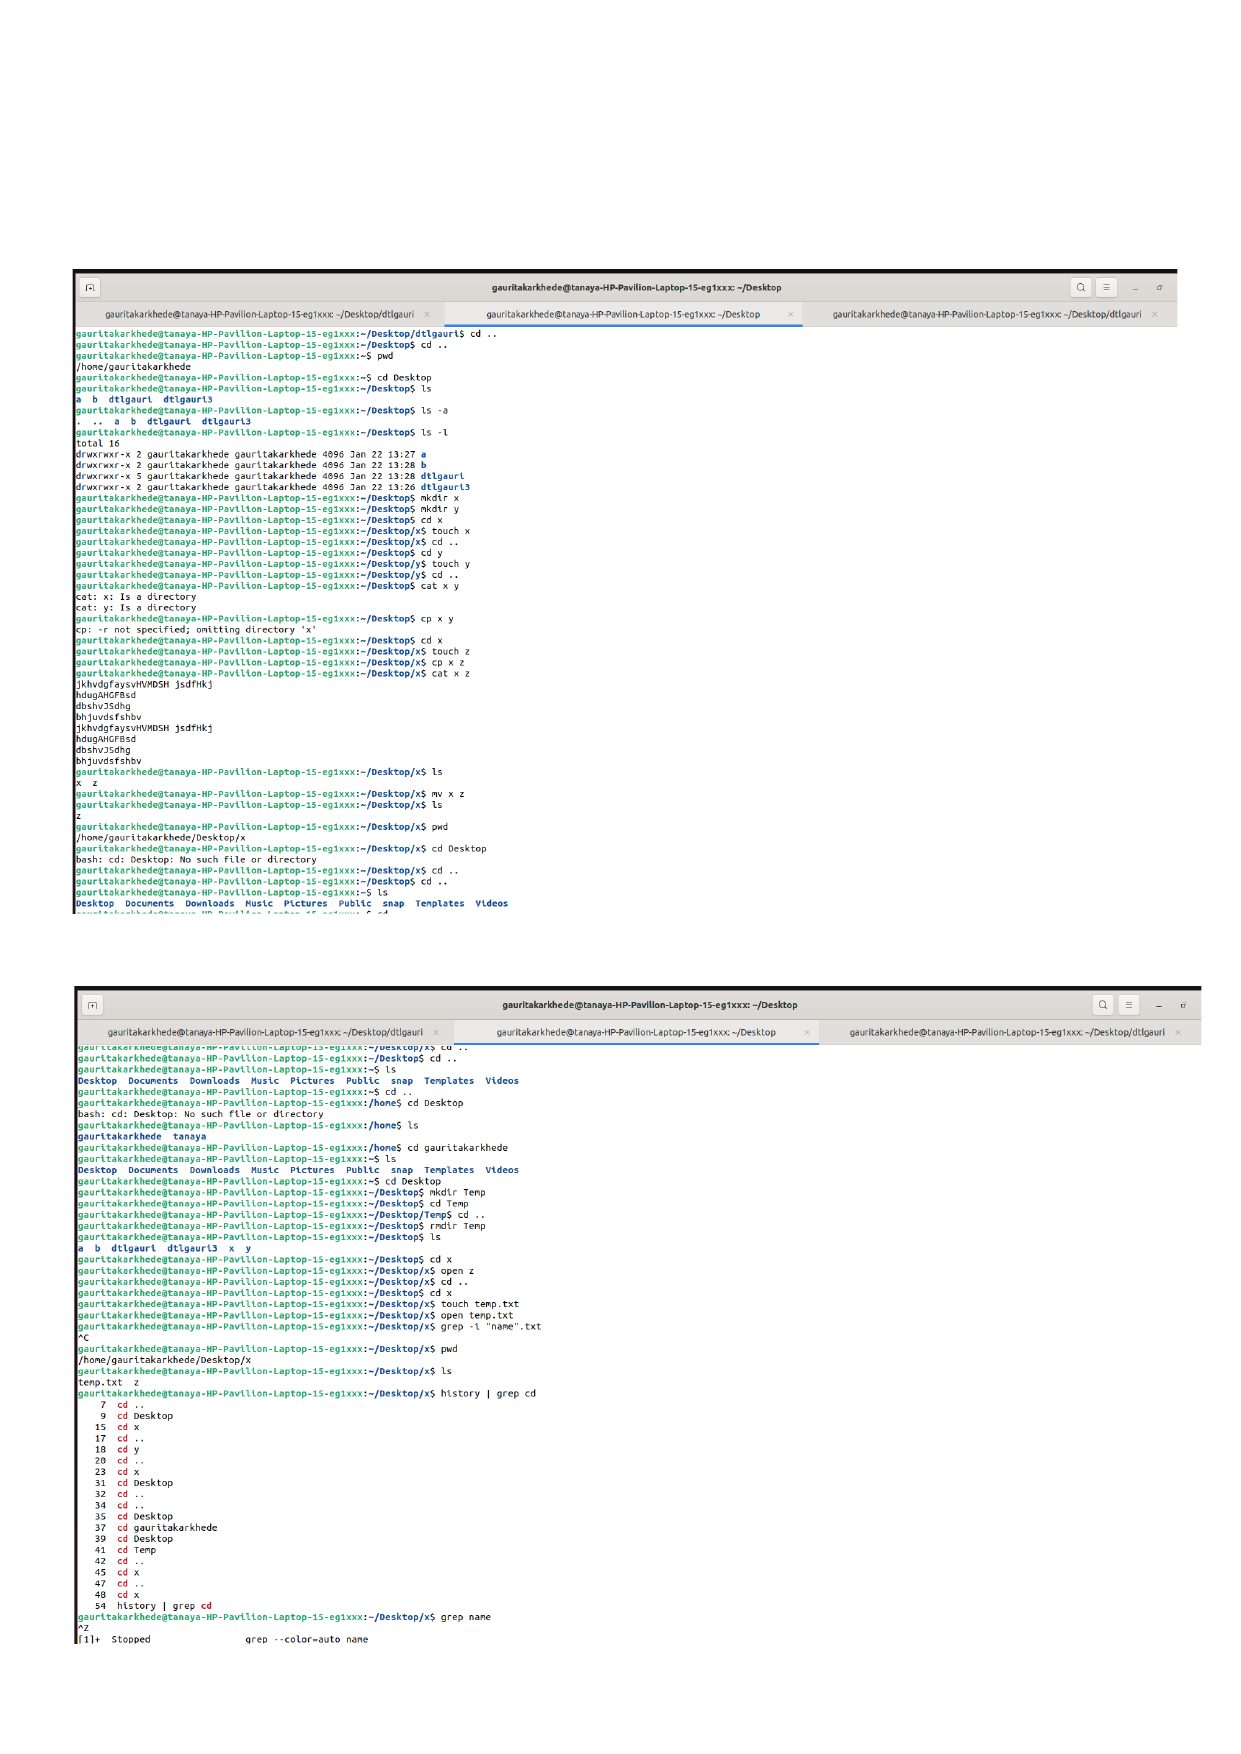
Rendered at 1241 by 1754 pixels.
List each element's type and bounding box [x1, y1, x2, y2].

picture [72, 269, 1178, 914]
picture [74, 986, 1202, 1644]
